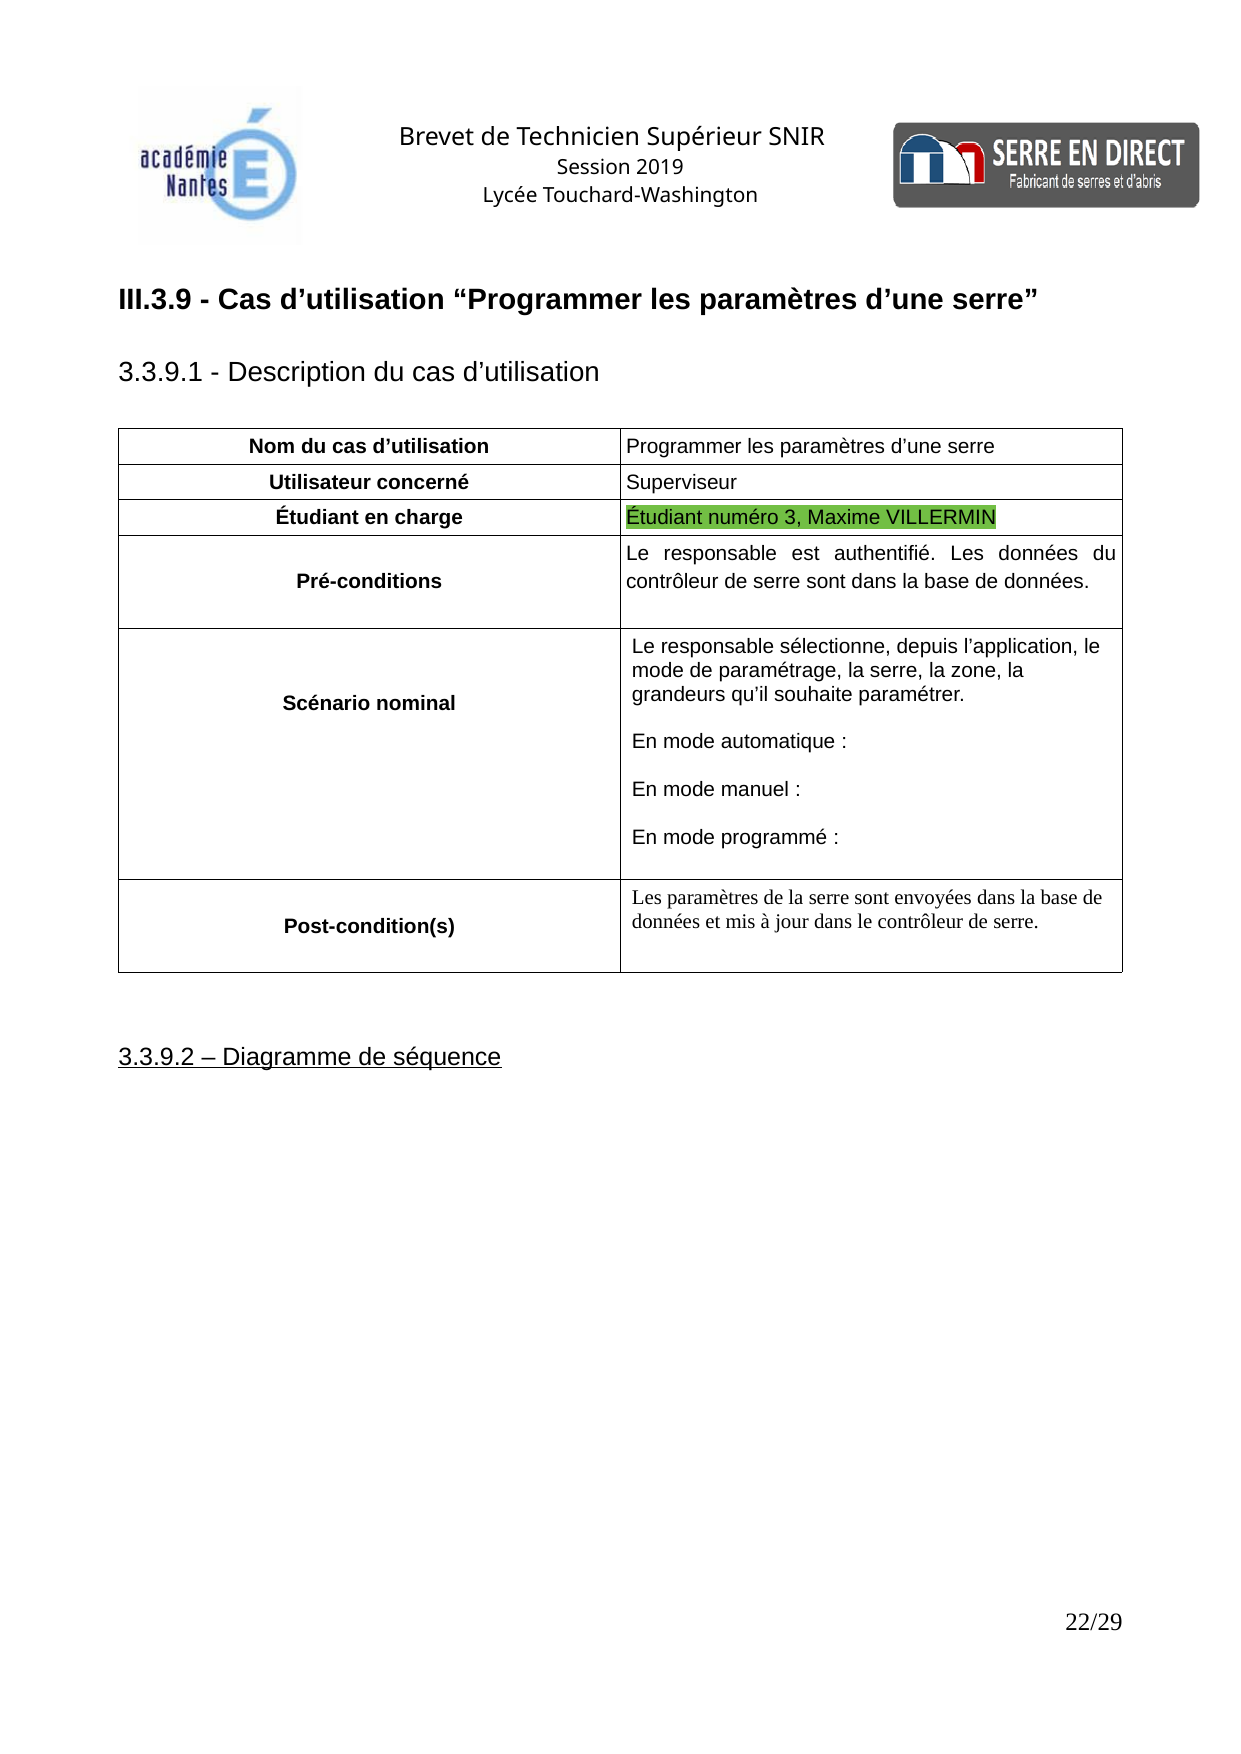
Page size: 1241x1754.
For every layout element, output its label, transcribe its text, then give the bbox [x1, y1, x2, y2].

table_cell Le responsable sélectionne, depuis l’application, le mode de paramétrage, la serre, la zone, la grandeurs qu’il souhaite paramétrer. En mode automatique : En mode manuel : En mode programmé : [621, 629, 1122, 879]
subtitle III.3.9 - Cas d’utilisation “Programmer les paramètres d’une serre” [118, 282, 1122, 316]
picture [113, 86, 322, 248]
table_cell Les paramètres de la serre sont envoyées dans la base de données et mis à jour dans le contrôleur de serre. [621, 880, 1122, 972]
table_cell Superviseur [621, 465, 1122, 499]
table_cell Étudiant en charge [119, 500, 620, 535]
table_cell Utilisateur concerné [119, 465, 620, 499]
table_header Programmer les paramètres d’une serre [621, 429, 1122, 464]
table_cell Le responsable est authentifié. Les données du contrôleur de serre sont dans la base de données. [621, 536, 1122, 628]
picture [888, 120, 1203, 212]
table_header Nom du cas d’utilisation [119, 429, 620, 464]
table_cell Post-condition(s) [119, 880, 620, 972]
subtitle 3.3.9.1 - Description du cas d’utilisation [118, 355, 1122, 387]
subtitle 3.3.9.2 – Diagramme de séquence [118, 1042, 1122, 1071]
table_cell Pré-conditions [119, 536, 620, 628]
table_cell Étudiant numéro 3, Maxime VILLERMIN [621, 500, 1122, 535]
table_cell Scénario nominal [119, 629, 620, 879]
